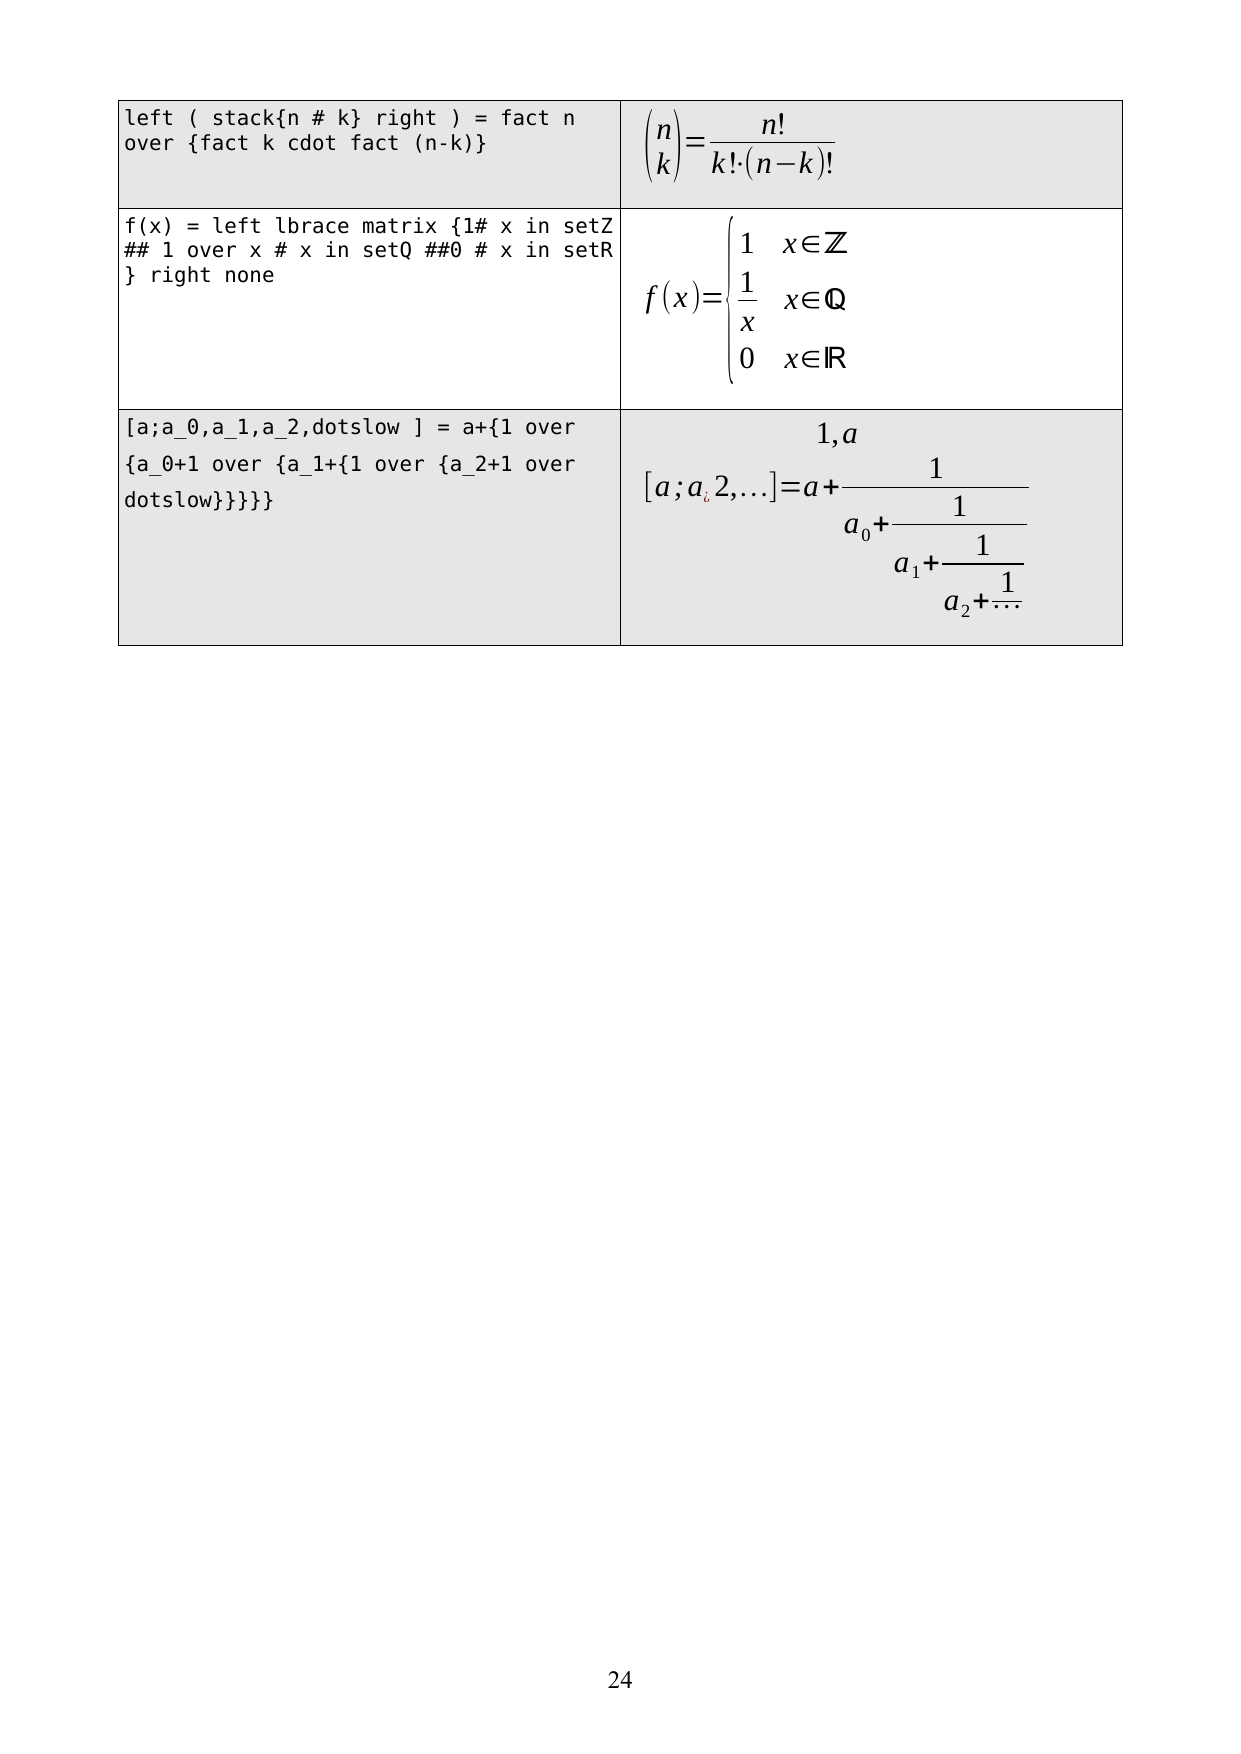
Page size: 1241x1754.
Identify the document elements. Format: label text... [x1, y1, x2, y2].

table_cell [621, 410, 1122, 645]
table_cell f(x) = left lbrace matrix {1# x in setZ ## 1 over x # x in setQ ##0 # x in setR } right none [119, 209, 620, 409]
table_cell [621, 209, 1122, 409]
table_cell left ( stack{n # k} right ) = fact n over {fact k cdot fact (n-k)} [119, 101, 620, 208]
table_cell [a;a_0,a_1,a_2,dotslow ] = a+{1 over {a_0+1 over {a_1+{1 over {a_2+1 over dotslow}}}}} [119, 410, 620, 645]
table_cell [621, 101, 1122, 208]
